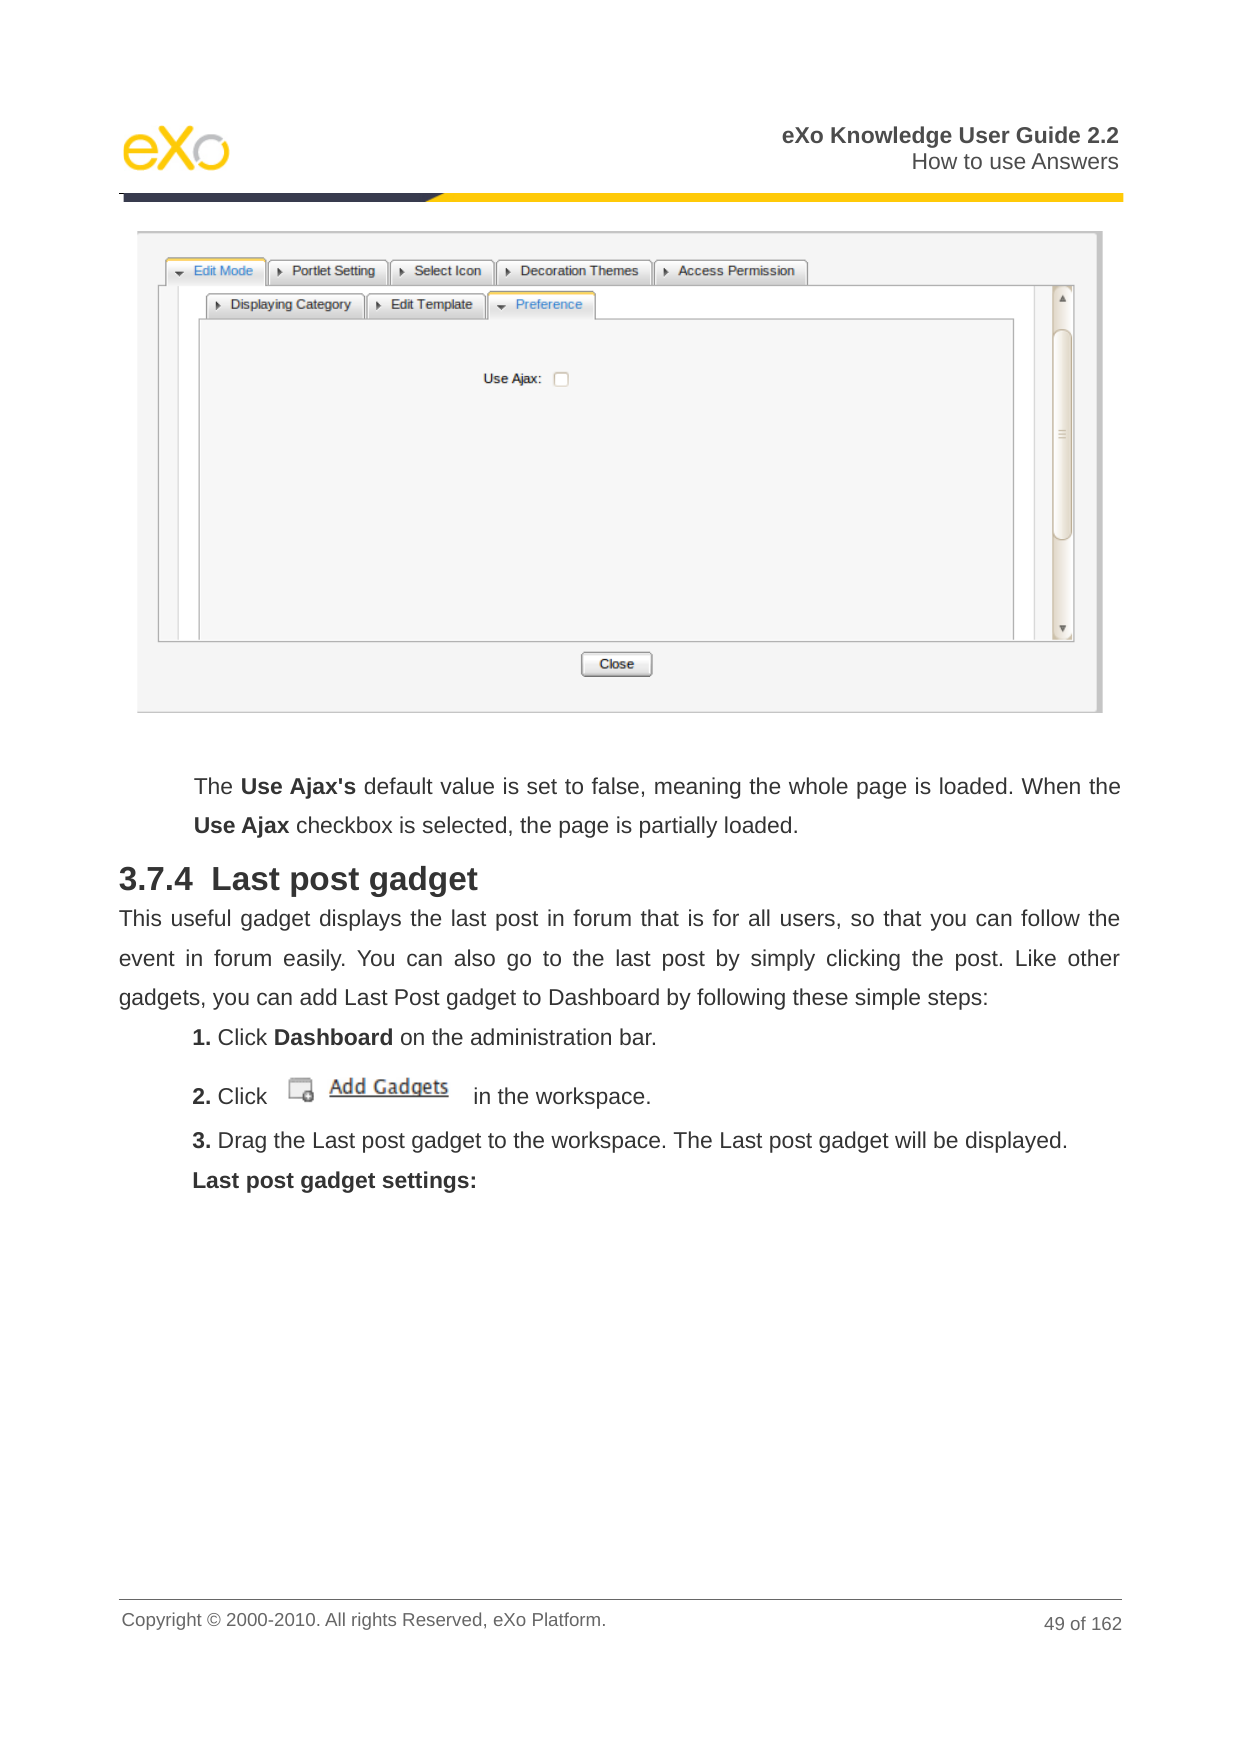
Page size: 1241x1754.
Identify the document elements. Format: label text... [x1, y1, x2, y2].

subtitle Last post gadget [118, 859, 1122, 898]
text 2. Click in the workspace. [118, 1063, 1122, 1114]
text 3. Drag the Last post gadget to the workspace. The Last post gadget will be displayed. [118, 1127, 1122, 1154]
text 1. Click Dashboard on the administration bar. [118, 1024, 1122, 1050]
picture [137, 231, 1103, 713]
picture [281, 1070, 460, 1107]
picture [123, 125, 230, 171]
text This useful gadget displays the last post in forum that is for all users, so that you can follow the event in forum easily. You can also go to the last post by simply clicking the post. Like other gadgets, you can add Last Post gadget to Dashboard by following these simple steps: [118, 905, 1122, 1011]
picture [123, 193, 1124, 202]
list The Use Ajax's default value is set to false, meaning the whole page is loaded. When the Use Ajax checkbox is selected, the page is partially loaded. [156, 773, 1122, 839]
text Last post gadget settings: [118, 1167, 1122, 1193]
